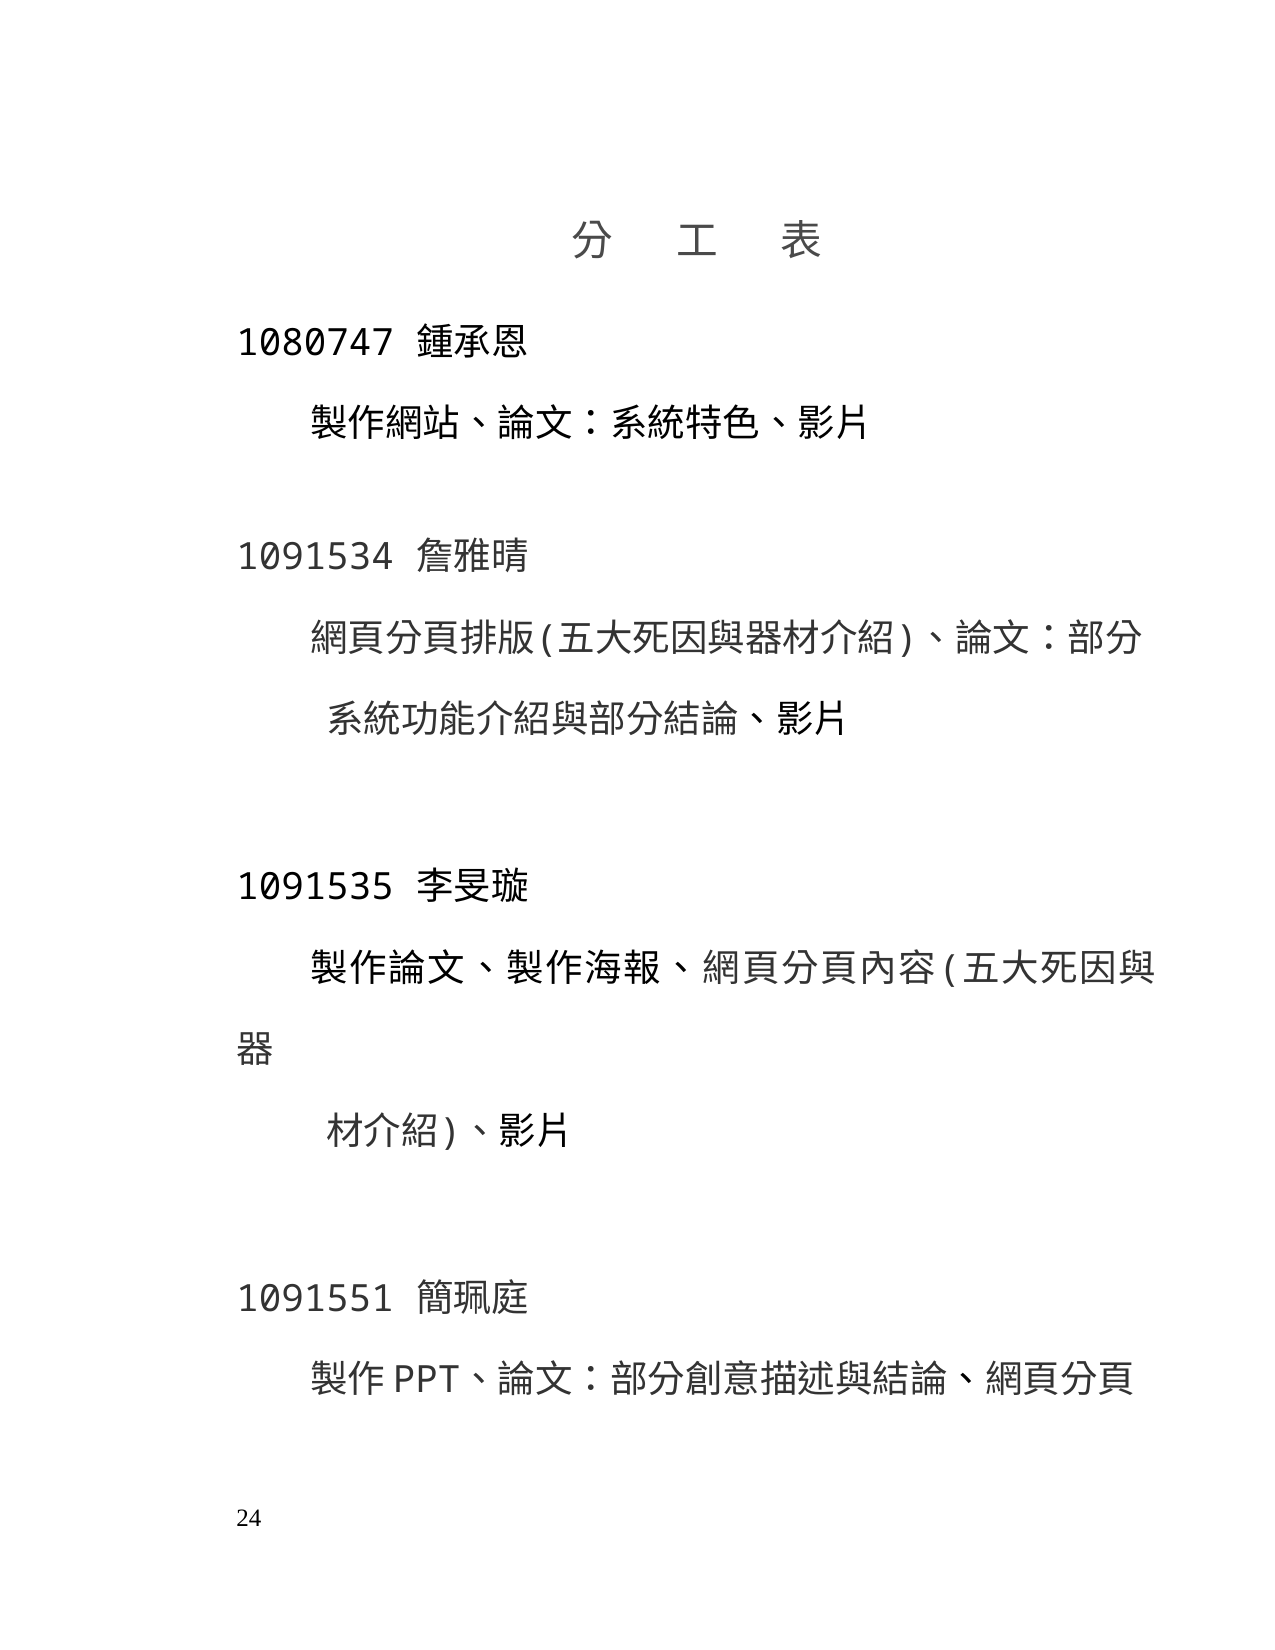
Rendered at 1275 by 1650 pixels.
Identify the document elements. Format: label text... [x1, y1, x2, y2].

text 1091535 李旻璇 [236, 856, 1157, 911]
text 分 工 表 [236, 207, 1157, 267]
text 製作論文、製作海報、網頁分頁內容(五大死因與器 [236, 938, 1157, 1074]
text 系統功能介紹與部分結論、影片 [236, 689, 1157, 744]
text 材介紹)、影片 [236, 1101, 1157, 1155]
text 網頁分頁排版(五大死因與器材介紹)、論文：部分 [236, 608, 1157, 662]
text 1091534 詹雅晴 [236, 526, 1157, 581]
text 製作PPT、論文：部分創意描述與結論、網頁分頁 [236, 1349, 1157, 1404]
text 1080747 鍾承恩 [236, 312, 1157, 366]
text 1091551 簡珮庭 [236, 1267, 1157, 1322]
text 製作網站、論文：系統特色、影片 [236, 393, 1157, 448]
